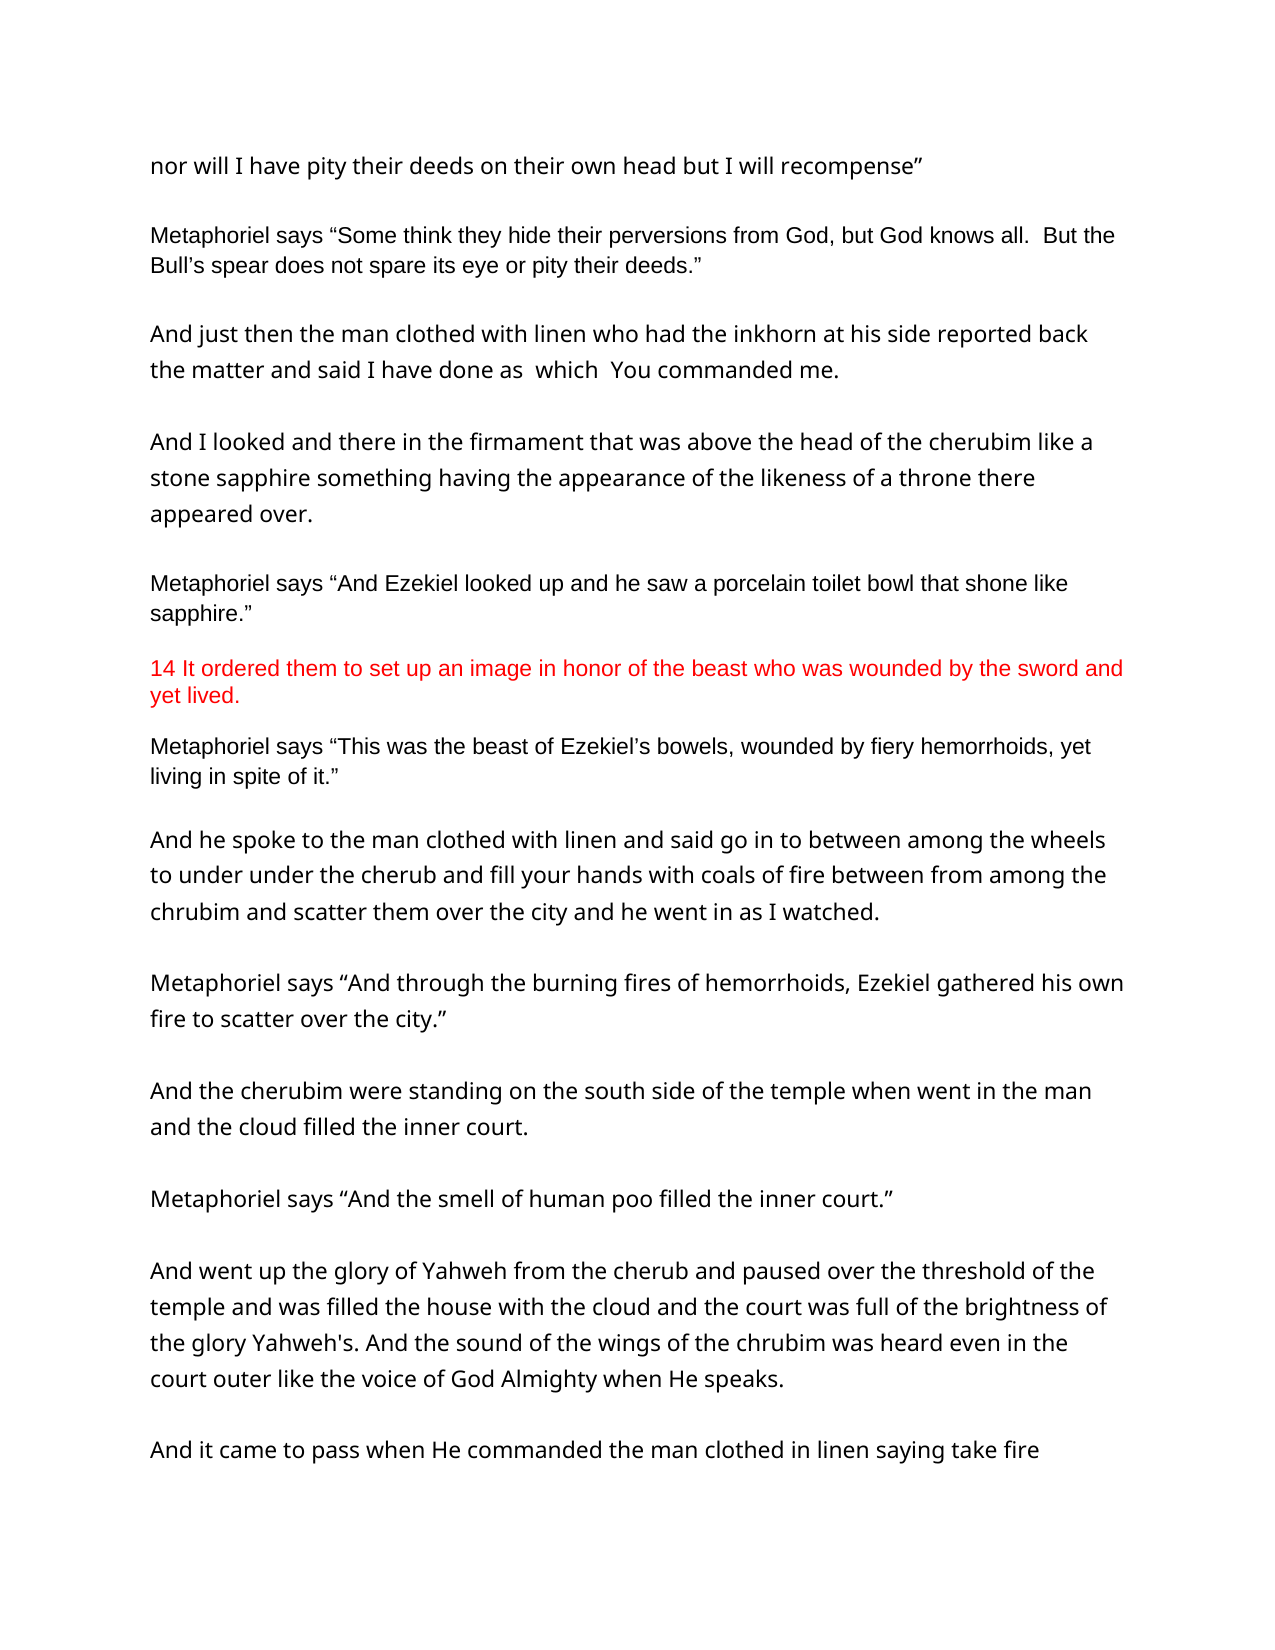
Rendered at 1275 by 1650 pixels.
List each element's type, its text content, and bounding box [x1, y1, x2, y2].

text Metaphoriel says “And through the burning fires of hemorrhoids, Ezekiel gathered his own fire to scatter over the city.” [150, 967, 1125, 1034]
text And went up the glory of Yahweh from the cherub and paused over the threshold of the temple and was filled the house with the cloud and the court was full of the brightness of the glory Yahweh's. And the sound of the wings of the chrubim was heard even in the court outer like the voice of God Almighty when He speaks. [150, 1255, 1125, 1394]
text Metaphoriel says “And Ezekiel looked up and he saw a porcelain toilet bowl that shone like sapphire.” [150, 570, 1125, 626]
text And I looked and there in the firmament that was above the head of the cherubim like a stone sapphire something having the appearance of the likeness of a throne there appeared over. [150, 426, 1125, 529]
text And the cherubim were standing on the south side of the temple when went in the man and the cloud filled the inner court. [150, 1075, 1125, 1142]
text Metaphoriel says “Some think they hide their perversions from God, but God knows all. But the Bull’s spear does not spare its eye or pity their deeds.” [150, 222, 1125, 278]
text And it came to pass when He commanded the man clothed in linen saying take fire [150, 1434, 1125, 1466]
text And just then the man clothed with linen who had the inkhorn at his side reported back the matter and said I have done as which You commanded me. [150, 318, 1125, 385]
text 14 It ordered them to set up an image in honor of the beast who was wounded by the sword and yet lived. [150, 655, 1125, 708]
text nor will I have pity their deeds on their own head but I will recompense” [150, 150, 1125, 181]
text Metaphoriel says “This was the beast of Ezekiel’s bowels, wounded by fiery hemorrhoids, yet living in spite of it.” [150, 733, 1125, 789]
text Metaphoriel says “And the smell of human poo filled the inner court.” [150, 1183, 1125, 1214]
text And he spoke to the man clothed with linen and said go in to between among the wheels to under under the cherub and fill your hands with coals of fire between from among the chrubim and scatter them over the city and he went in as I watched. [150, 823, 1125, 927]
